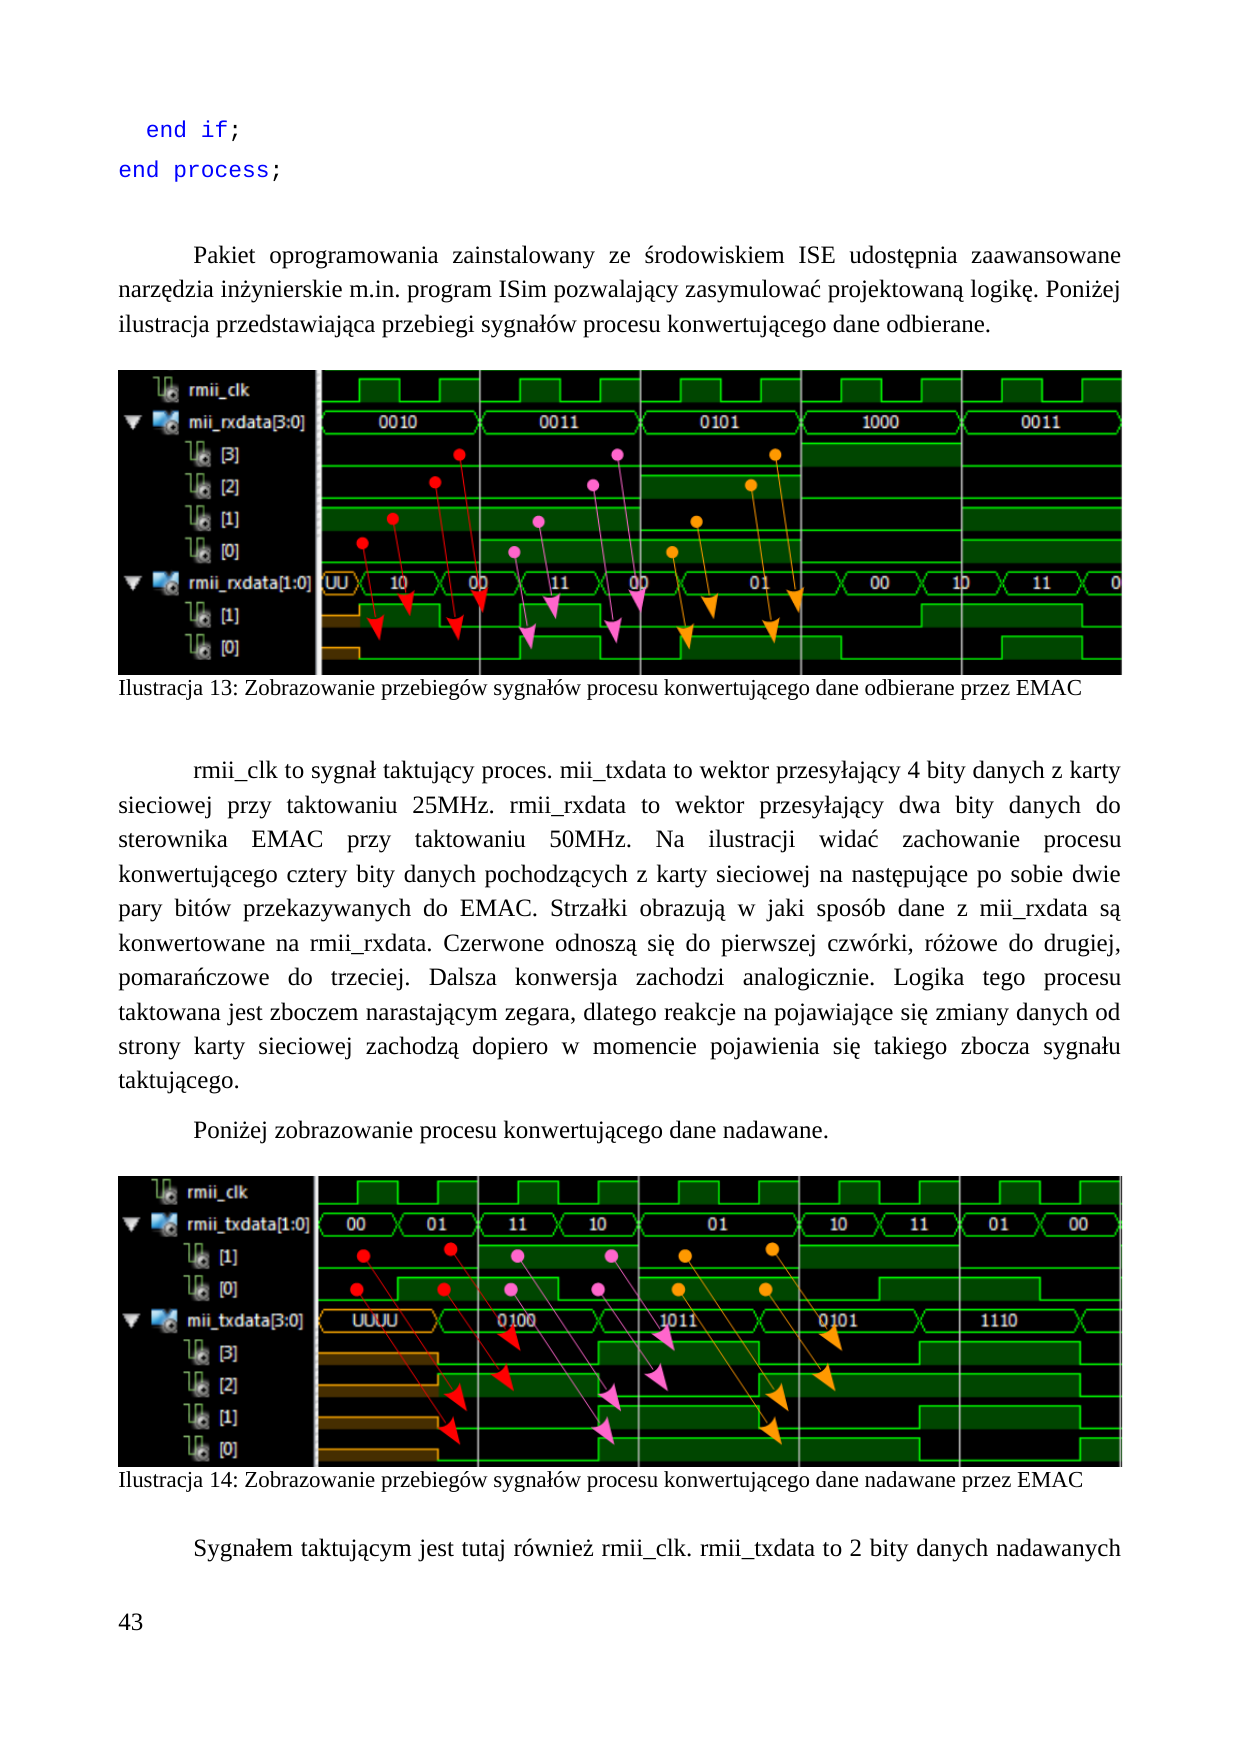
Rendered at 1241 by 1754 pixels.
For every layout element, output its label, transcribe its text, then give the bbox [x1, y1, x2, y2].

picture [118, 370, 1123, 675]
text Sygnałem taktującym jest tutaj również rmii_clk. rmii_txdata to 2 bity danych nadawanych [118, 1533, 1122, 1562]
text Poniżej zobrazowanie procesu konwertującego dane nadawane. [118, 1115, 1122, 1143]
picture [118, 1176, 1123, 1467]
text Ilustracja 13: Zobrazowanie przebiegów sygnałów procesu konwertującego dane odbierane przez EMAC [118, 675, 1122, 701]
text Pakiet oprogramowania zainstalowany ze środowiskiem ISE udostępnia zaawansowane narzędzia inżynierskie m.in. program ISim pozwalający zasymulować projektowaną logikę. Poniżej ilustracja przedstawiająca przebiegi sygnałów procesu konwertującego dane odbierane. [118, 240, 1122, 337]
text rmii_clk to sygnał taktujący proces. mii_txdata to wektor przesyłający 4 bity danych z karty sieciowej przy taktowaniu 25MHz. rmii_rxdata to wektor przesyłający dwa bity danych do sterownika EMAC przy taktowaniu 50MHz. Na ilustracji widać zachowanie procesu konwertującego cztery bity danych pochodzących z karty sieciowej na następujące po sobie dwie pary bitów przekazywanych do EMAC. Strzałki obrazują w jaki sposób dane z mii_rxdata są konwertowane na rmii_rxdata. Czerwone odnoszą się do pierwszej czwórki, różowe do drugiej, pomarańczowe do trzeciej. Dalsza konwersja zachodzi analogicznie. Logika tego procesu taktowana jest zboczem narastającym zegara, dlatego reakcje na pojawiające się zmiany danych od strony karty sieciowej zachodzą dopiero w momencie pojawienia się takiego zbocza sygnału taktującego. [118, 755, 1122, 1094]
text Ilustracja 14: Zobrazowanie przebiegów sygnałów procesu konwertującego dane nadawane przez EMAC [118, 1467, 1122, 1493]
text end process; [118, 159, 1122, 184]
text end if; [118, 118, 1122, 144]
